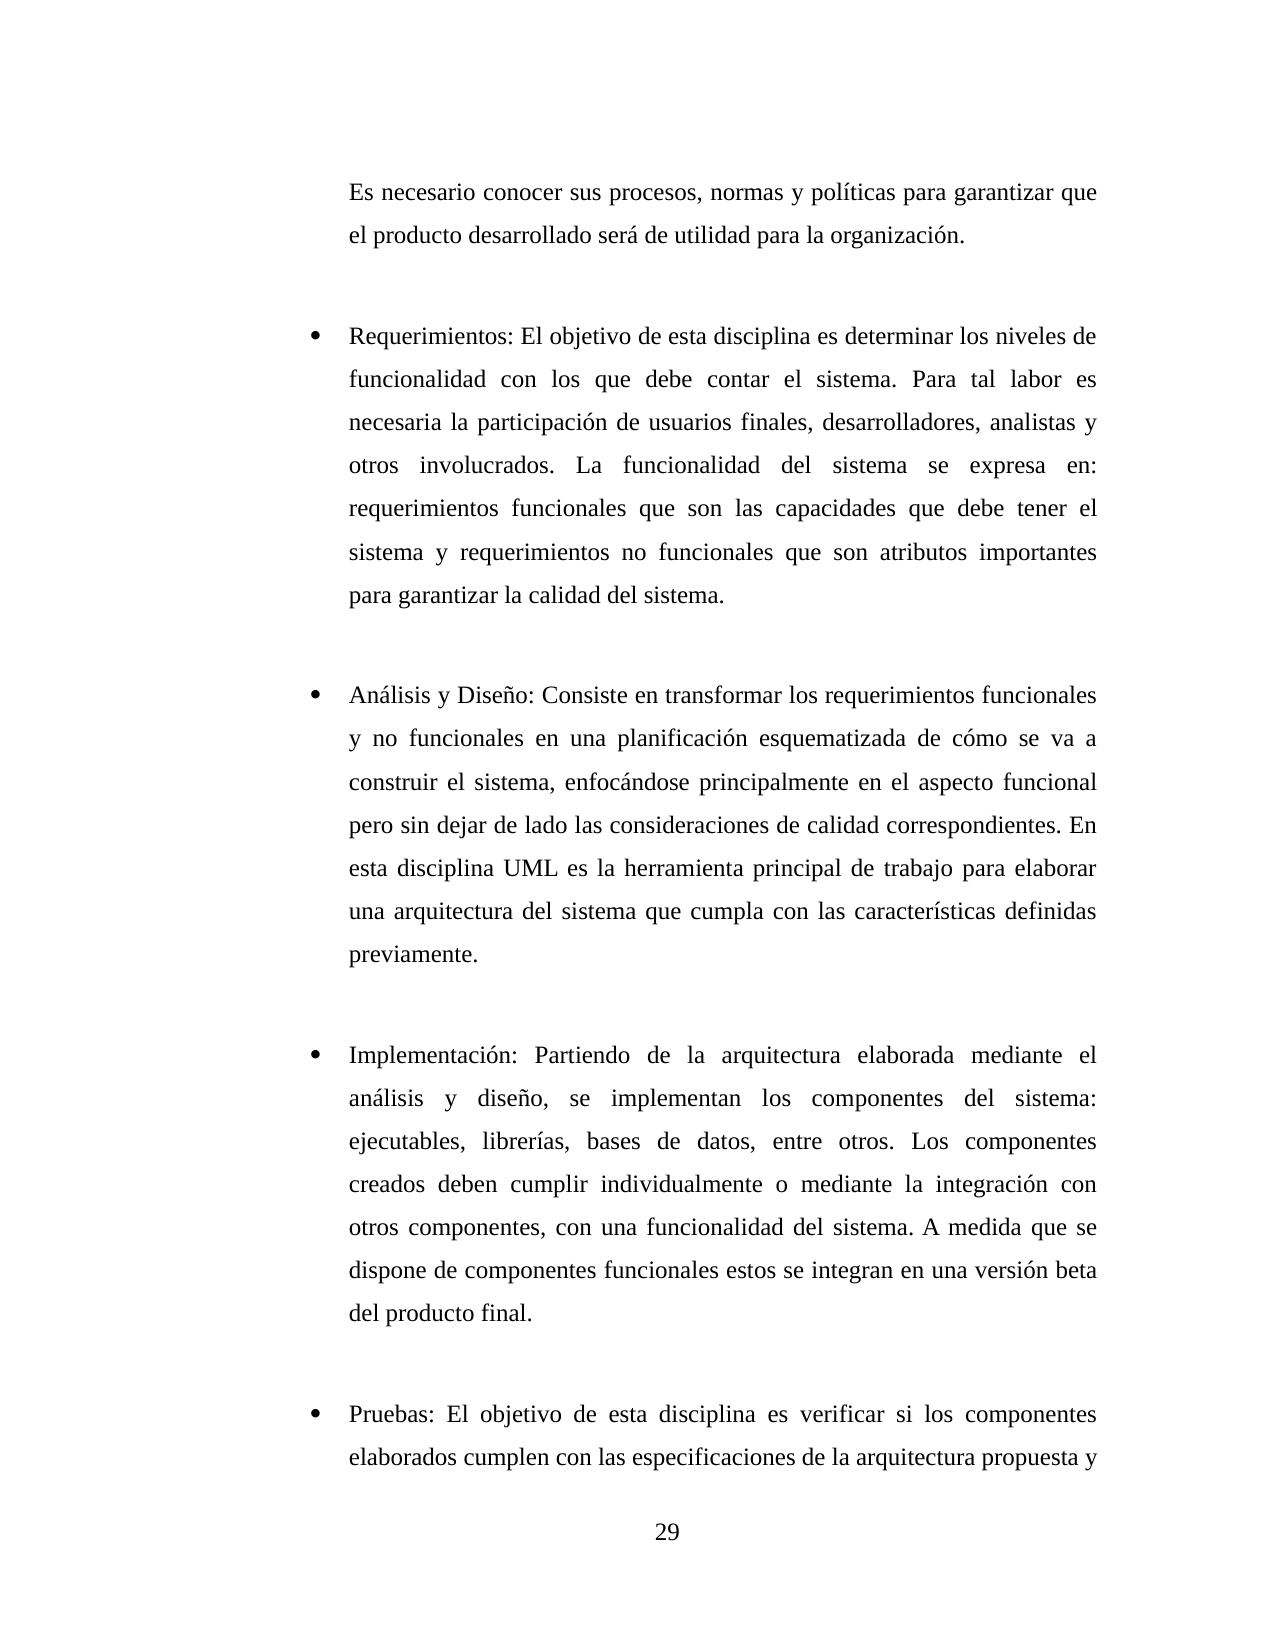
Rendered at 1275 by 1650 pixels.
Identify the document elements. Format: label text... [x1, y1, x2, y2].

list Implementación: Partiendo de la arquitectura elaborada mediante el análisis y diseño, se implementan los componentes del sistema: ejecutables, librerías, bases de datos, entre otros. Los componentes creados deben cumplir individualmente o mediante la integración con otros componentes, con una funcionalidad del sistema. A medida que se dispone de componentes funcionales estos se integran en una versión beta del producto final. [311, 1040, 1098, 1327]
list Pruebas: El objetivo de esta disciplina es verificar si los componentes elaborados cumplen con las especificaciones de la arquitectura propuesta y [311, 1399, 1098, 1471]
list Requerimientos: El objetivo de esta disciplina es determinar los niveles de funcionalidad con los que debe contar el sistema. Para tal labor es necesaria la participación de usuarios finales, desarrolladores, analistas y otros involucrados. La funcionalidad del sistema se expresa en: requerimientos funcionales que son las capacidades que debe tener el sistema y requerimientos no funcionales que son atributos importantes para garantizar la calidad del sistema. [311, 321, 1098, 608]
list Es necesario conocer sus procesos, normas y políticas para garantizar que el producto desarrollado será de utilidad para la organización. [311, 177, 1098, 249]
list Análisis y Diseño: Consiste en transformar los requerimientos funcionales y no funcionales en una planificación esquematizada de cómo se va a construir el sistema, enfocándose principalmente en el aspecto funcional pero sin dejar de lado las consideraciones de calidad correspondientes. En esta disciplina UML es la herramienta principal de trabajo para elaborar una arquitectura del sistema que cumpla con las características definidas previamente. [311, 680, 1098, 968]
